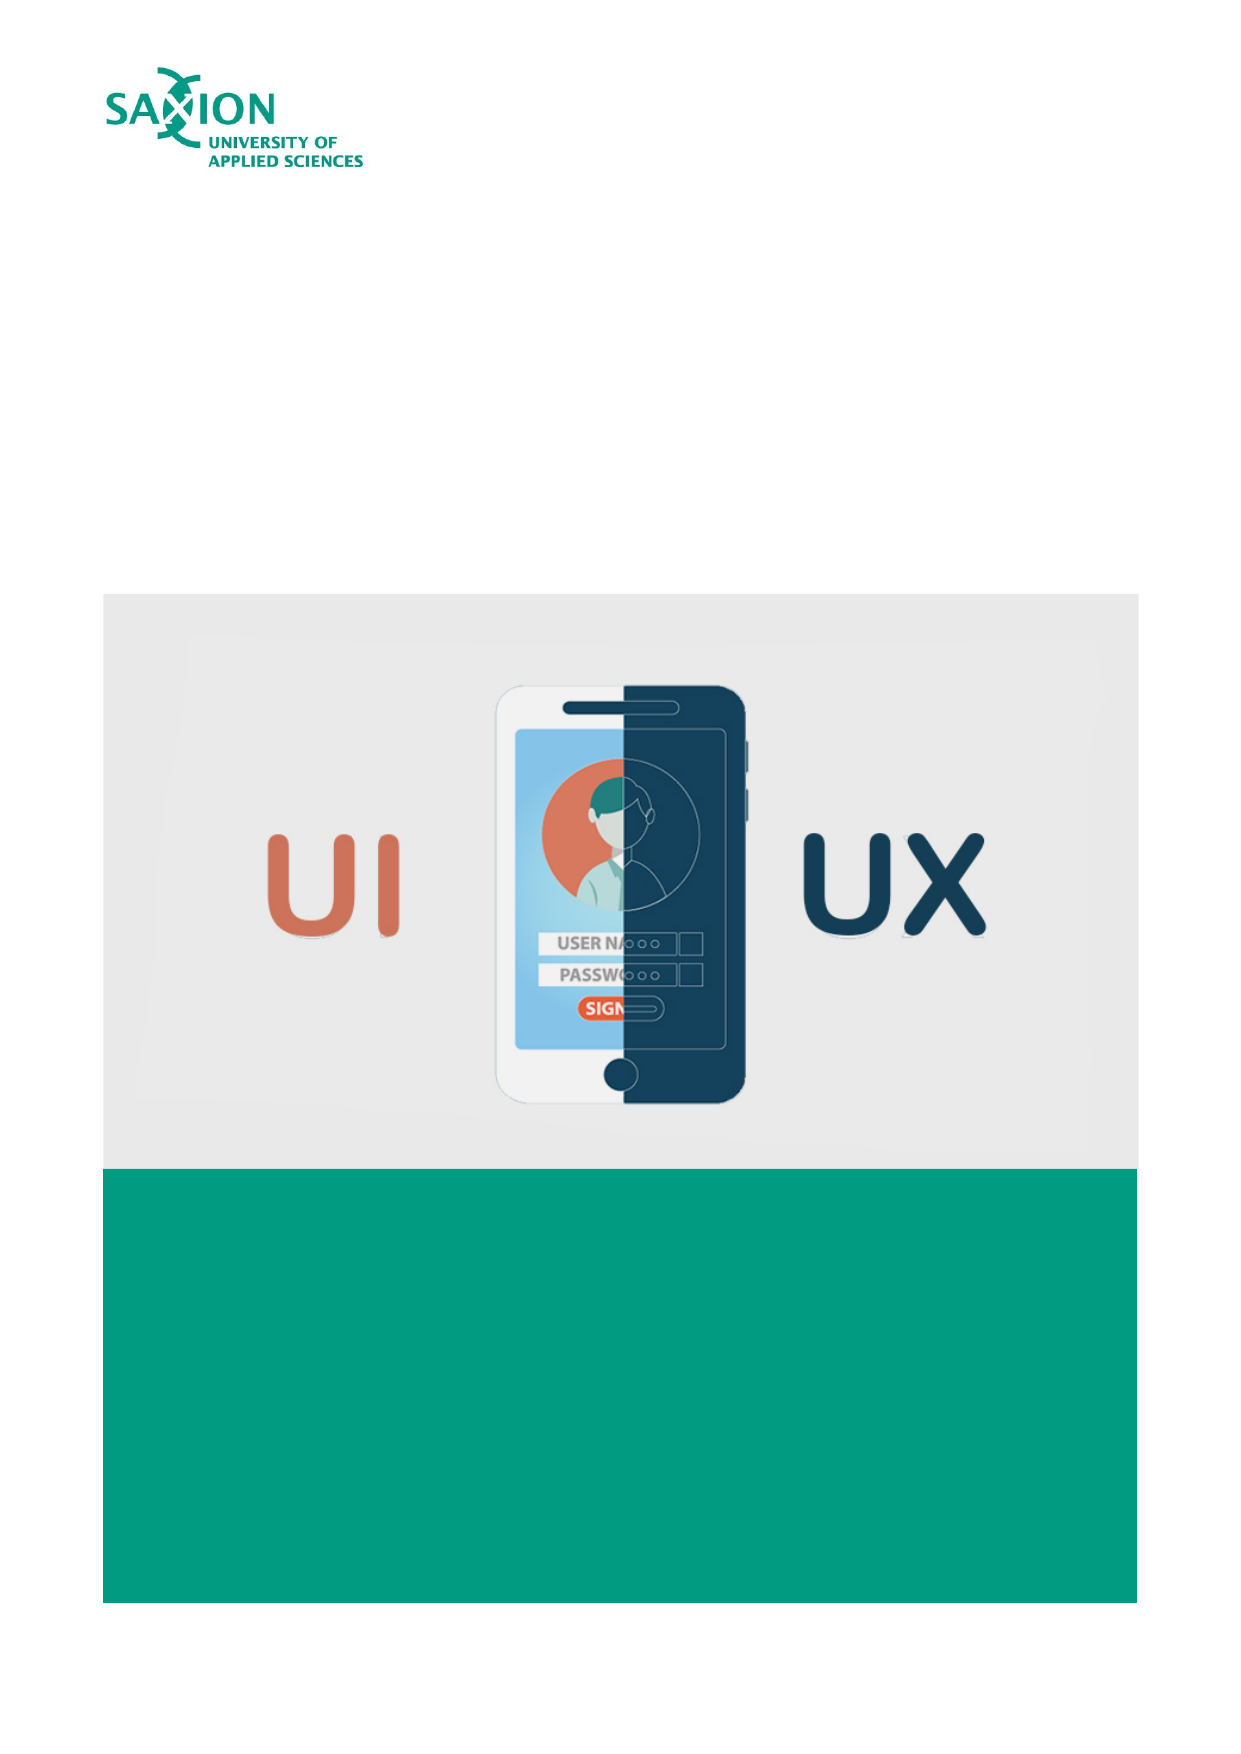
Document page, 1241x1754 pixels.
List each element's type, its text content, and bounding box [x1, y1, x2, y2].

picture [76, 59, 393, 178]
text ­­ [159, 103, 1110, 127]
picture [103, 594, 1139, 1169]
